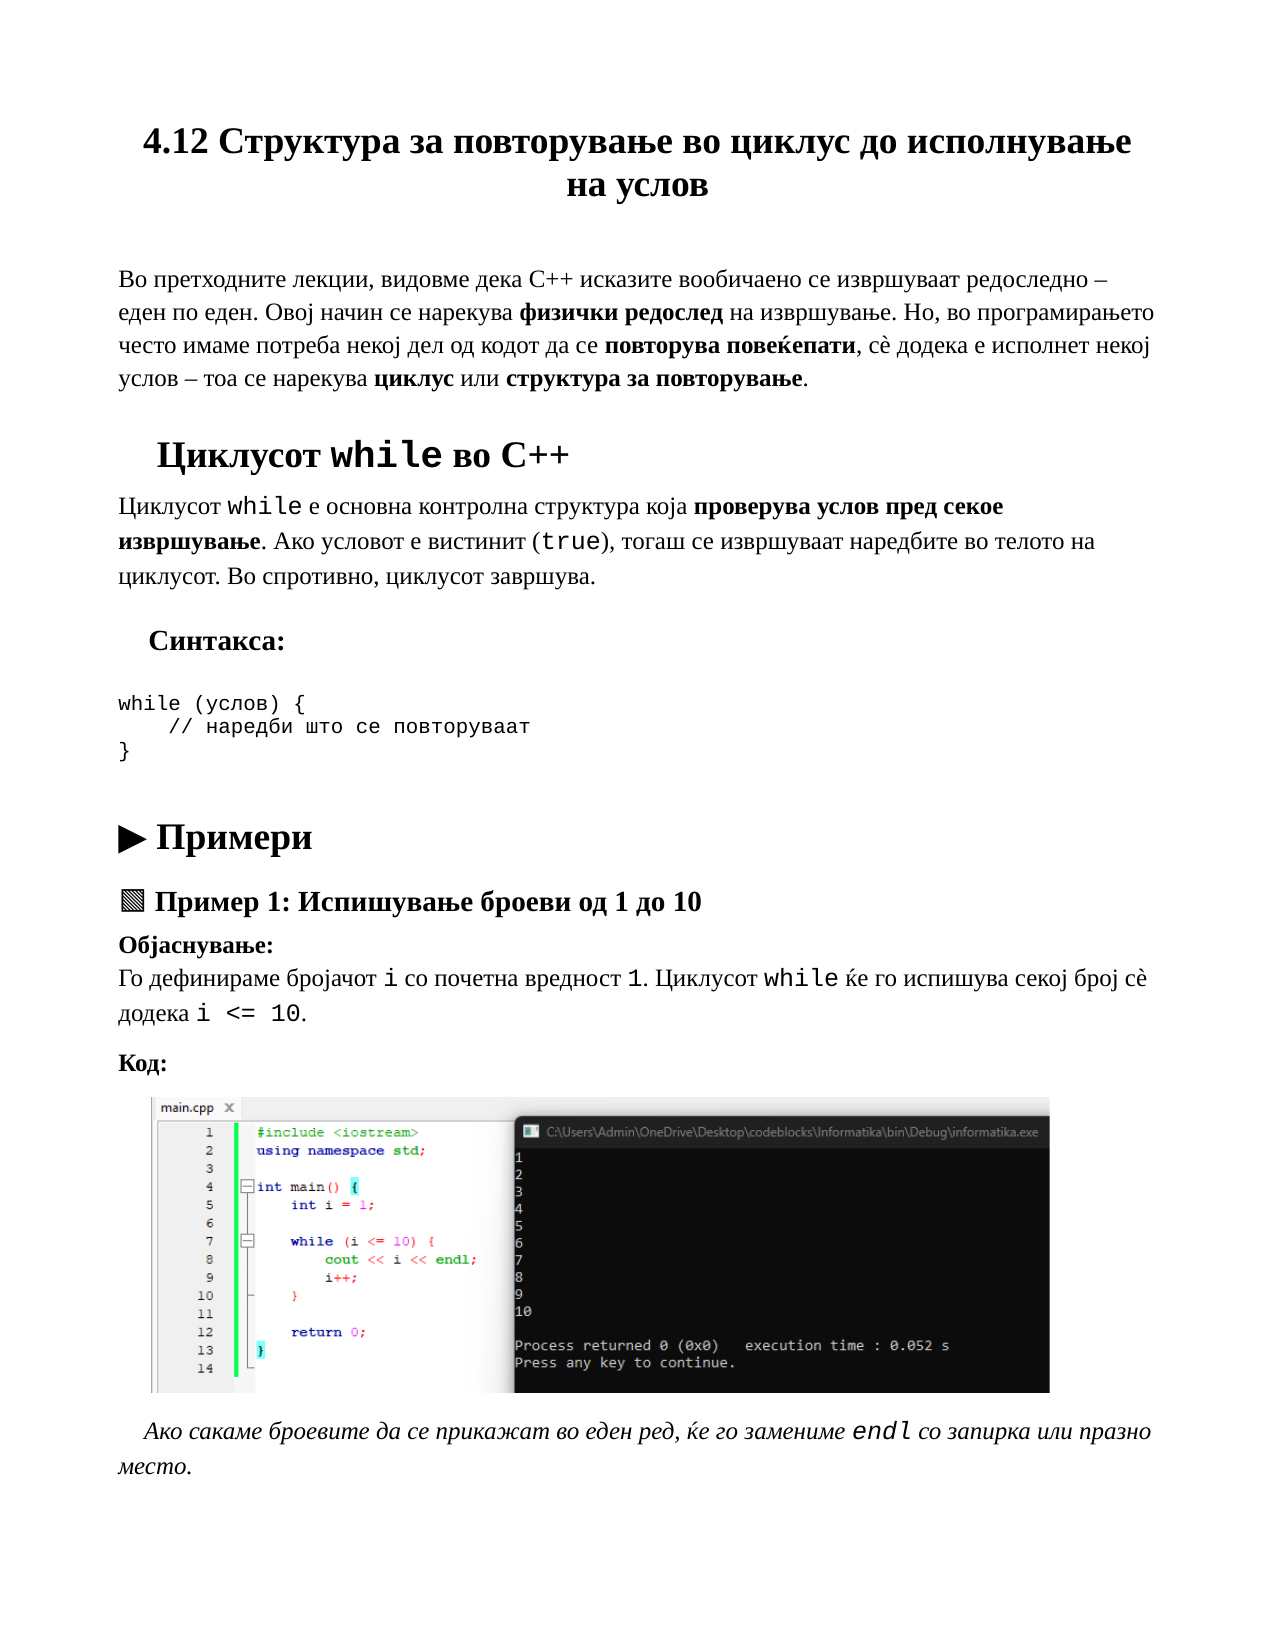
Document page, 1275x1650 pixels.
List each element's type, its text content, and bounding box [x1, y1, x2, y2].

text Код: [118, 1048, 1157, 1077]
subtitle ✅ Синтакса: [118, 623, 1157, 657]
text Во претходните лекции, видовме дека C++ исказите вообичаено се извршуваат редоследно – еден по еден. Овој начин се нарекува физички редослед на извршување. Но, во програмирањето често имаме потреба некој дел од кодот да се повторува повеќепати, сè додека е исполнет некој услов – тоа се нарекува циклус или структура за повторување. [118, 264, 1157, 392]
text Циклусот while е основна контролна структура која проверува услов пред секое извршување. Ако условот е вистинит (true), тогаш се извршуваат наредбите во телото на циклусот. Во спротивно, циклусот завршува. [118, 491, 1157, 590]
text while (услов) { [118, 693, 1157, 716]
picture [151, 1097, 1050, 1393]
text // наредби што се повторуваат [118, 716, 1157, 740]
subtitle ▶️ Примери [118, 814, 1157, 857]
subtitle 4.12 Структура за повторување во циклус до исполнување на услов [118, 118, 1157, 204]
text } [118, 740, 1157, 764]
text Објаснување: Го дефинираме бројачот i со почетна вредност 1. Циклусот while ќе го испишува секој број сè додека i <= 10. [118, 930, 1157, 1029]
subtitle ✅ Циклусот while во C++ [118, 432, 1157, 478]
subtitle 🟩 Пример 1: Испишување броеви од 1 до 10 [118, 884, 1157, 918]
text 📌 Ако сакаме броевите да се прикажат во еден ред, ќе го замениме endl со запирка или празно место. [118, 1416, 1157, 1480]
